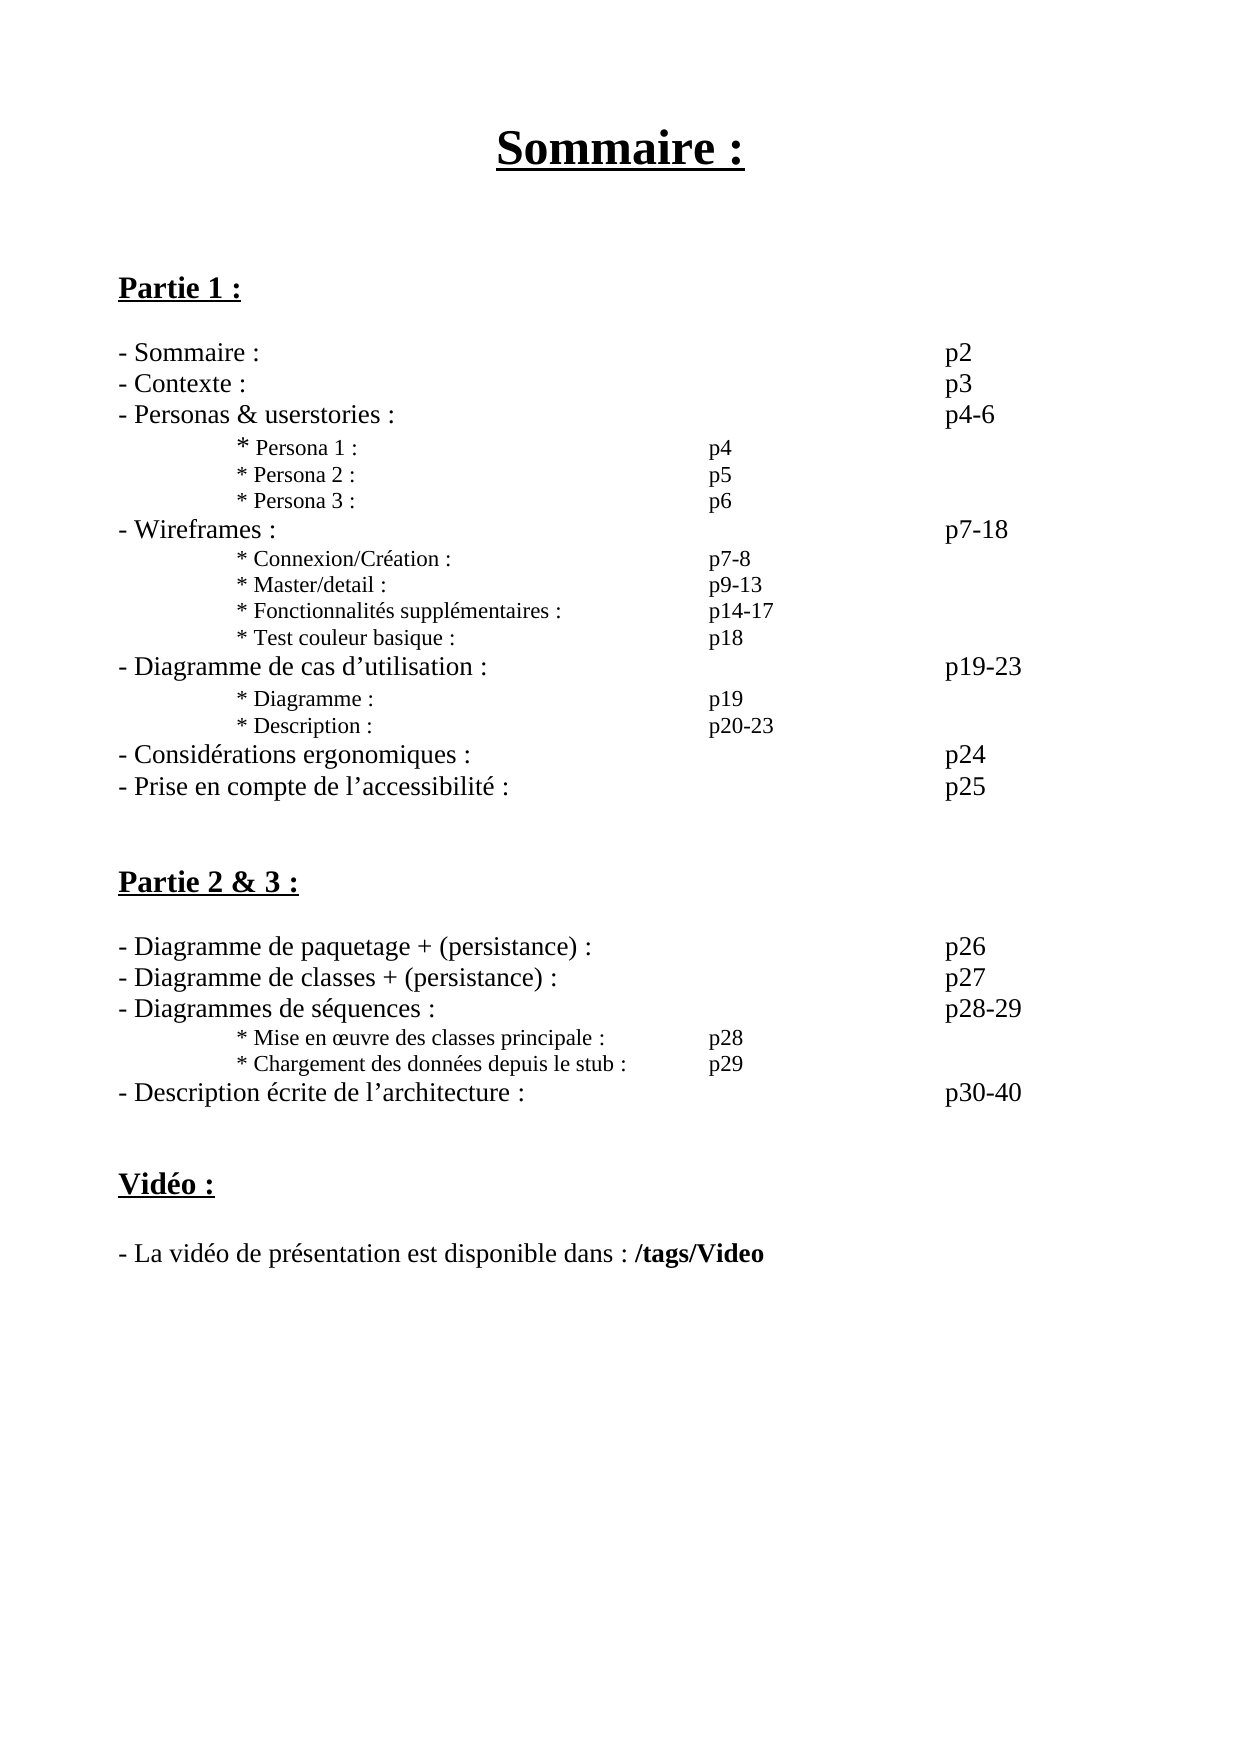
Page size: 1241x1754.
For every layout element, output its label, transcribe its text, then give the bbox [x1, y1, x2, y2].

text - Contexte : p3 [118, 367, 1122, 398]
text * Description : p20-23 [118, 712, 1122, 739]
text * Diagramme : p19 [118, 681, 1122, 712]
text Partie 1 : [118, 269, 1122, 305]
text - Description écrite de l’architecture : p30-40 [118, 1076, 1122, 1108]
text - Diagramme de cas d’utilisation : p19-23 [118, 650, 1122, 681]
text * Fonctionnalités supplémentaires : p14-17 [118, 597, 1122, 624]
text - Diagramme de classes + (persistance) : p27 [118, 961, 1122, 993]
text - Diagrammes de séquences : p28-29 [118, 993, 1122, 1024]
text - La vidéo de présentation est disponible dans : /tags/Video [118, 1237, 1122, 1268]
text Sommaire : [118, 118, 1122, 176]
text * Test couleur basique : p18 [118, 624, 1122, 650]
text * Mise en œuvre des classes principale : p28 [118, 1024, 1122, 1050]
text - Diagramme de paquetage + (persistance) : p26 [118, 930, 1122, 961]
text Vidéo : [118, 1165, 1122, 1201]
text - Considérations ergonomiques : p24 [118, 739, 1122, 770]
text * Master/detail : p9-13 [118, 571, 1122, 597]
text * Connexion/Création : p7-8 [118, 544, 1122, 571]
text - Personas & userstories : p4-6 [118, 398, 1122, 429]
text Partie 2 & 3 : [118, 863, 1122, 899]
text * Persona 2 : p5 [118, 461, 1122, 487]
text - Prise en compte de l’accessibilité : p25 [118, 770, 1122, 801]
text * Chargement des données depuis le stub : p29 [118, 1050, 1122, 1076]
text - Sommaire : p2 [118, 336, 1122, 367]
text * Persona 1 : p4 [118, 429, 1122, 461]
text - Wireframes : p7-18 [118, 513, 1122, 544]
text * Persona 3 : p6 [118, 487, 1122, 513]
